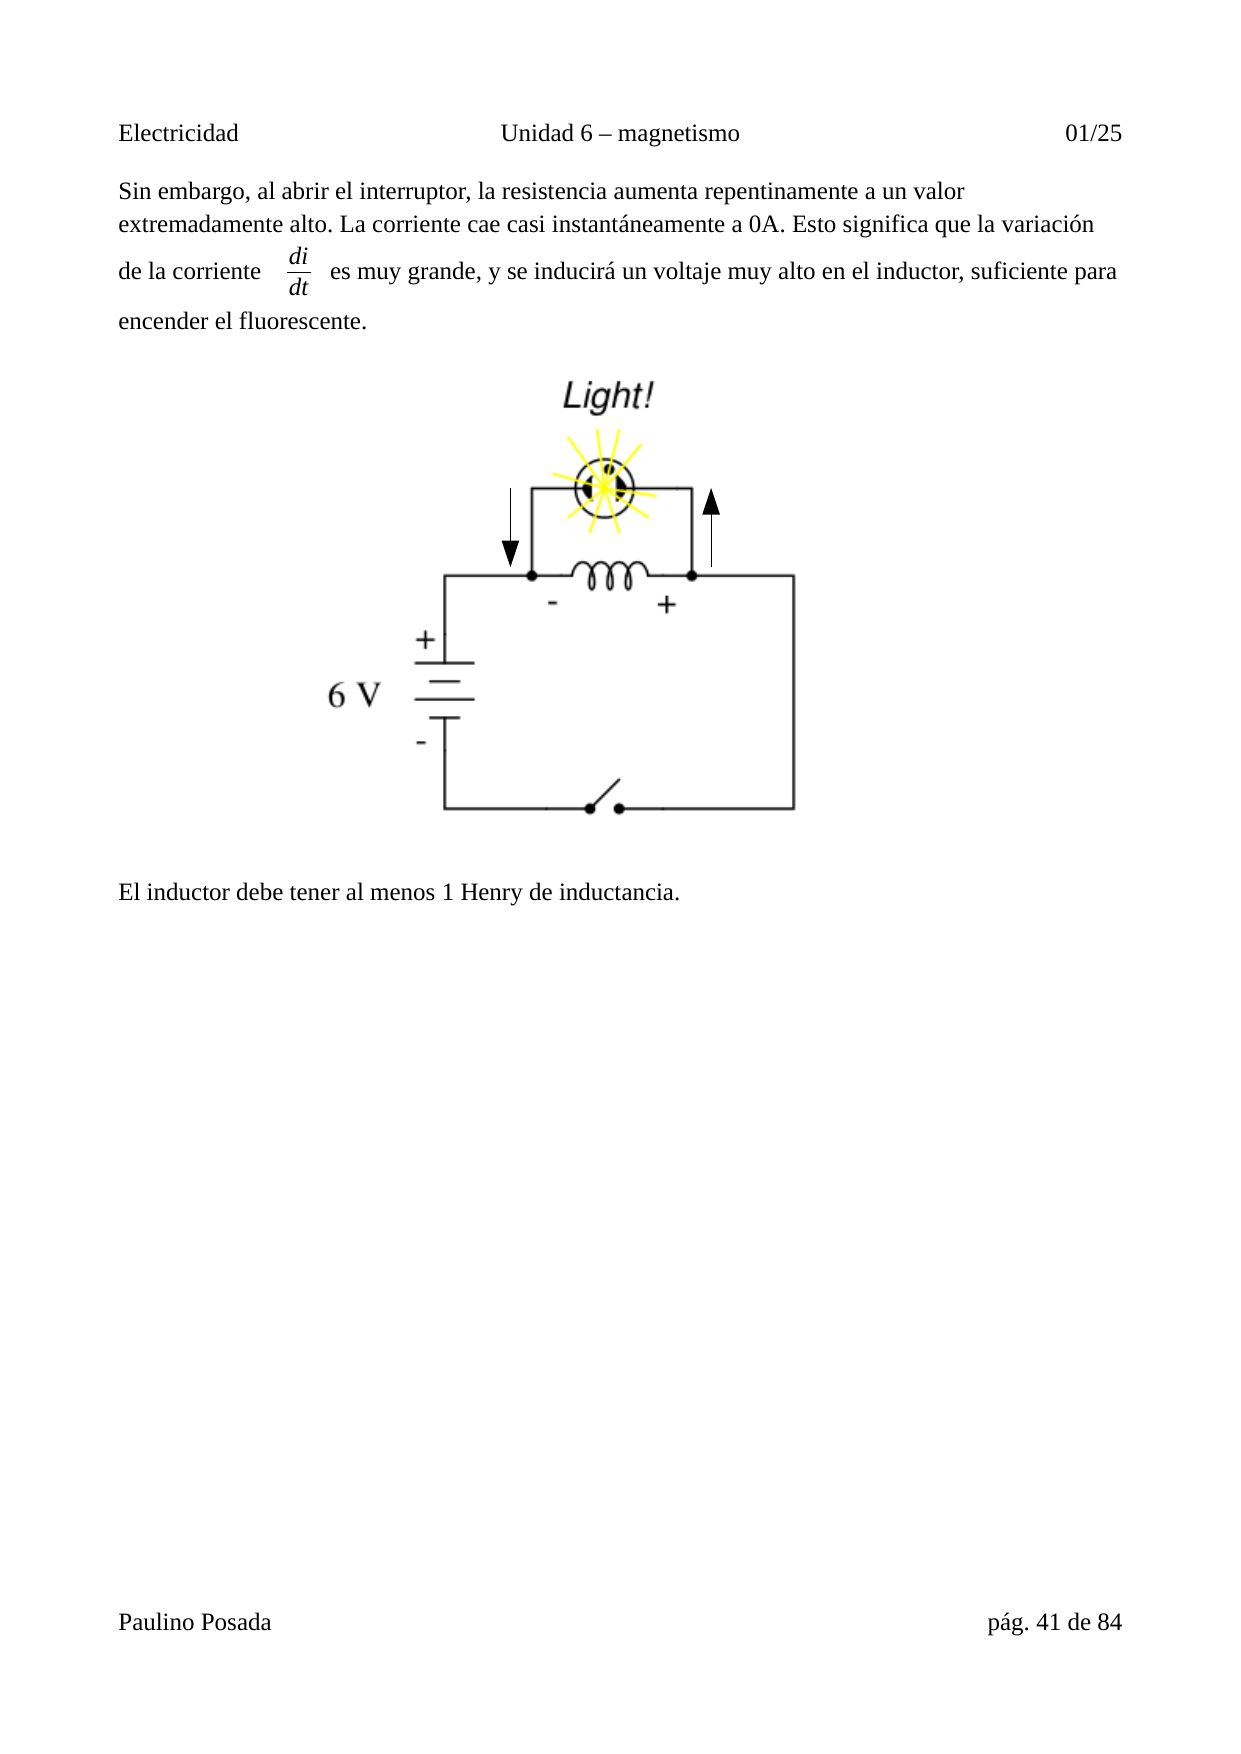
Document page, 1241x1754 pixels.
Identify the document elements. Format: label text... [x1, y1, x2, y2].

text El inductor debe tener al menos 1 Henry de inductancia. [118, 877, 1122, 906]
text Sin embargo, al abrir el interruptor, la resistencia aumenta repentinamente a un valor extremadamente alto. La corriente cae casi instantáneamente a 0A. Esto significa que la variación de la corriente es muy grande, y se inducirá un voltaje muy alto en el inductor, suficiente para encender el fluorescente. [118, 176, 1122, 334]
picture [295, 372, 816, 820]
